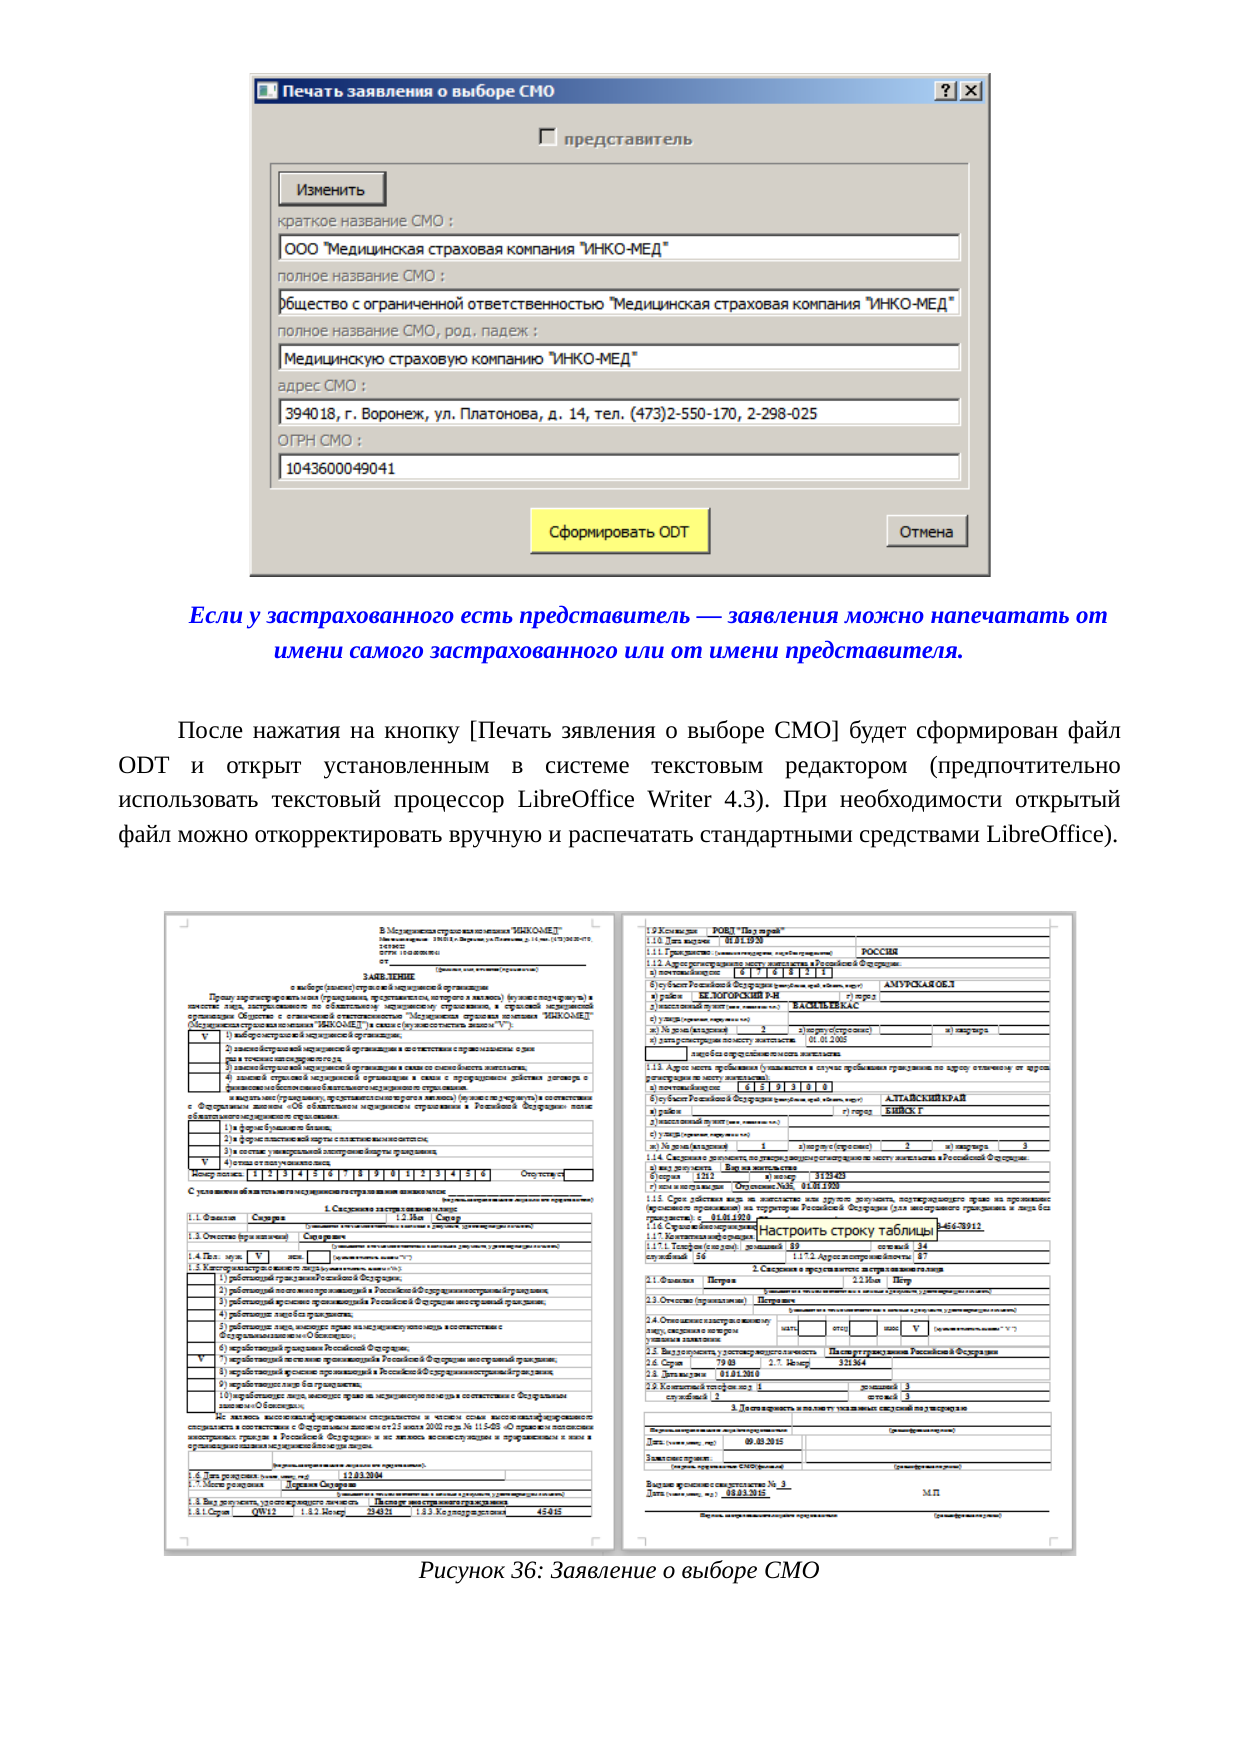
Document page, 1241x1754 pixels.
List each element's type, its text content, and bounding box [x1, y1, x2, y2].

text После нажатия на кнопку [Печать зявления о выборе СМО] будет сформирован файл ODT и открыт установленным в системе текстовым редактором (предпочтительно использовать текстовый процессор LibreOffice Writer 4.3). При необходимости открытый файл можно откорректировать вручную и распечатать стандартными средствами LibreOffice). [118, 716, 1122, 848]
picture [163, 911, 1077, 1556]
text Рисунок 36: Заявление о выборе СМО [118, 912, 1122, 1584]
text Если у застрахованного есть представитель — заявления можно напечатать от имени самого застрахованного или от имени представителя. [118, 600, 1122, 663]
picture [249, 73, 991, 577]
